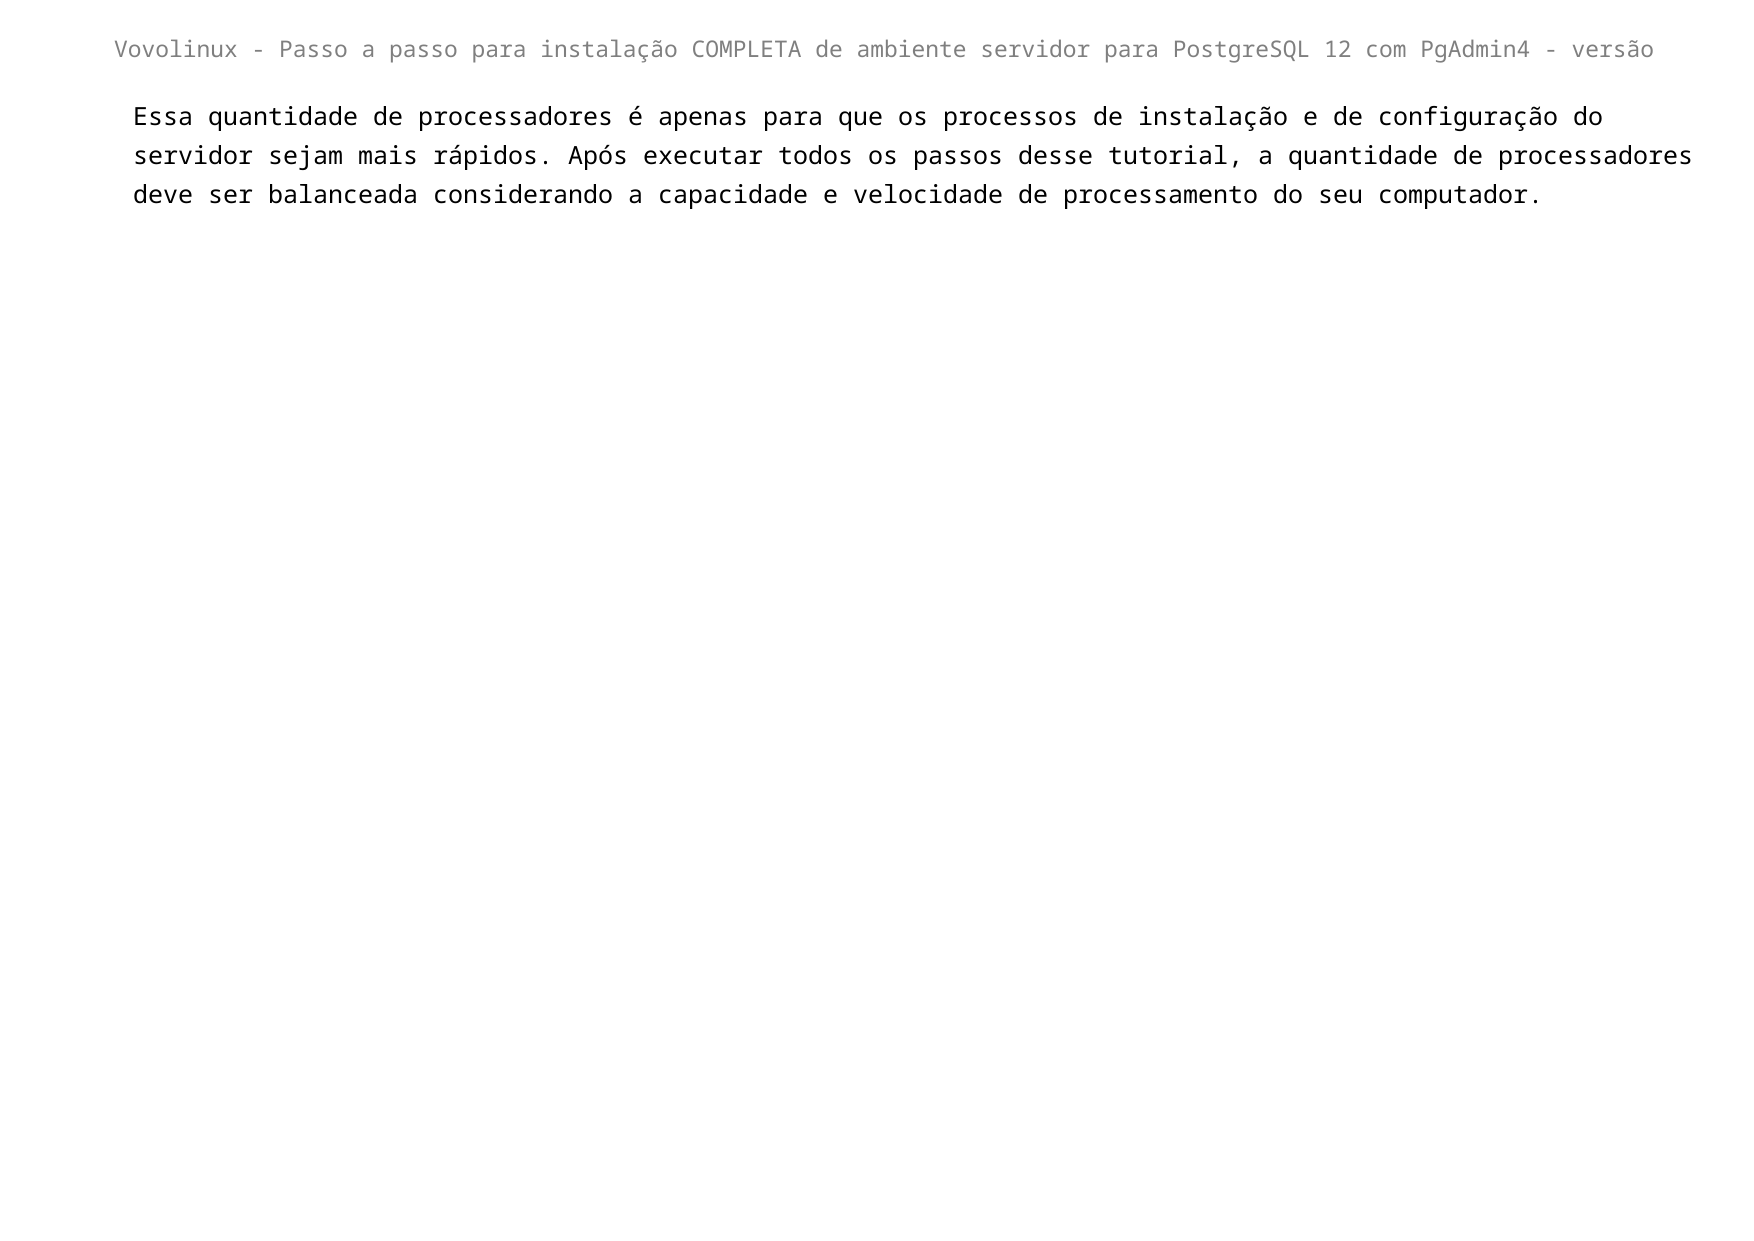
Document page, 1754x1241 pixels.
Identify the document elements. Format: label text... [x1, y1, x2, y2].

text Essa quantidade de processadores é apenas para que os processos de instalação e de configuração do servidor sejam mais rápidos. Após executar todos os passos desse tutorial, a quantidade de processadores deve ser balanceada considerando a capacidade e velocidade de processamento do seu computador. [133, 98, 1695, 211]
